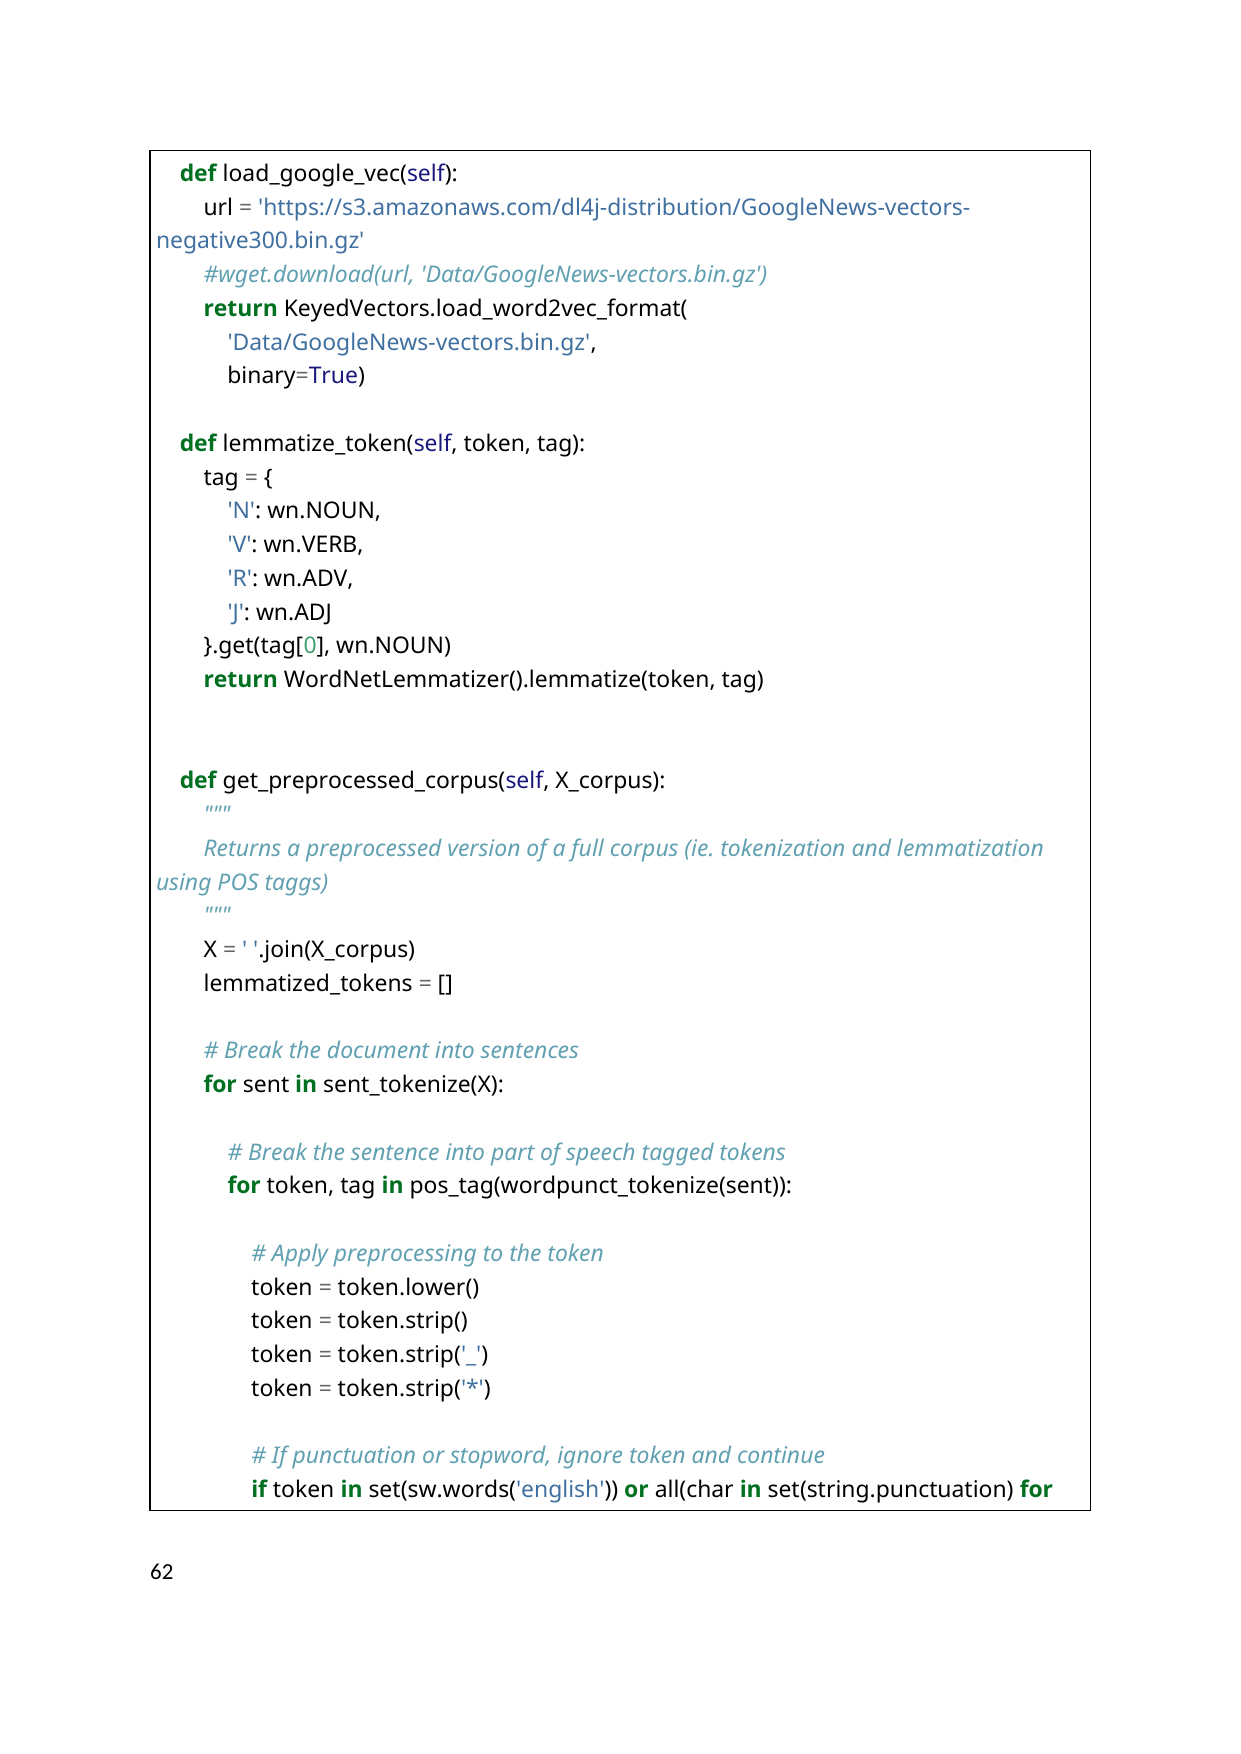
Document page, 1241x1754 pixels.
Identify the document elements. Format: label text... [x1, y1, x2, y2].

table_header def load_google_vec(self): url = 'https://s3.amazonaws.com/dl4j-distribution/GoogleNews-vectors-negative300.bin.gz' #wget.download(url, 'Data/GoogleNews-vectors.bin.gz') return KeyedVectors.load_word2vec_format( 'Data/GoogleNews-vectors.bin.gz', binary=True) def lemmatize_token(self, token, tag): tag = { 'N': wn.NOUN, 'V': wn.VERB, 'R': wn.ADV, 'J': wn.ADJ }.get(tag[0], wn.NOUN) return WordNetLemmatizer().lemmatize(token, tag) def get_preprocessed_corpus(self, X_corpus): """ Returns a preprocessed version of a full corpus (ie. tokenization and lemmatization using POS taggs) """ X = ' '.join(X_corpus) lemmatized_tokens = [] # Break the document into sentences for sent in sent_tokenize(X): # Break the sentence into part of speech tagged tokens for token, tag in pos_tag(wordpunct_tokenize(sent)): # Apply preprocessing to the token token = token.lower() token = token.strip() token = token.strip('_') token = token.strip('*') # If punctuation or stopword, ignore token and continue if token in set(sw.words('english')) or all(char in set(string.punctuation) for [151, 151, 1090, 1510]
